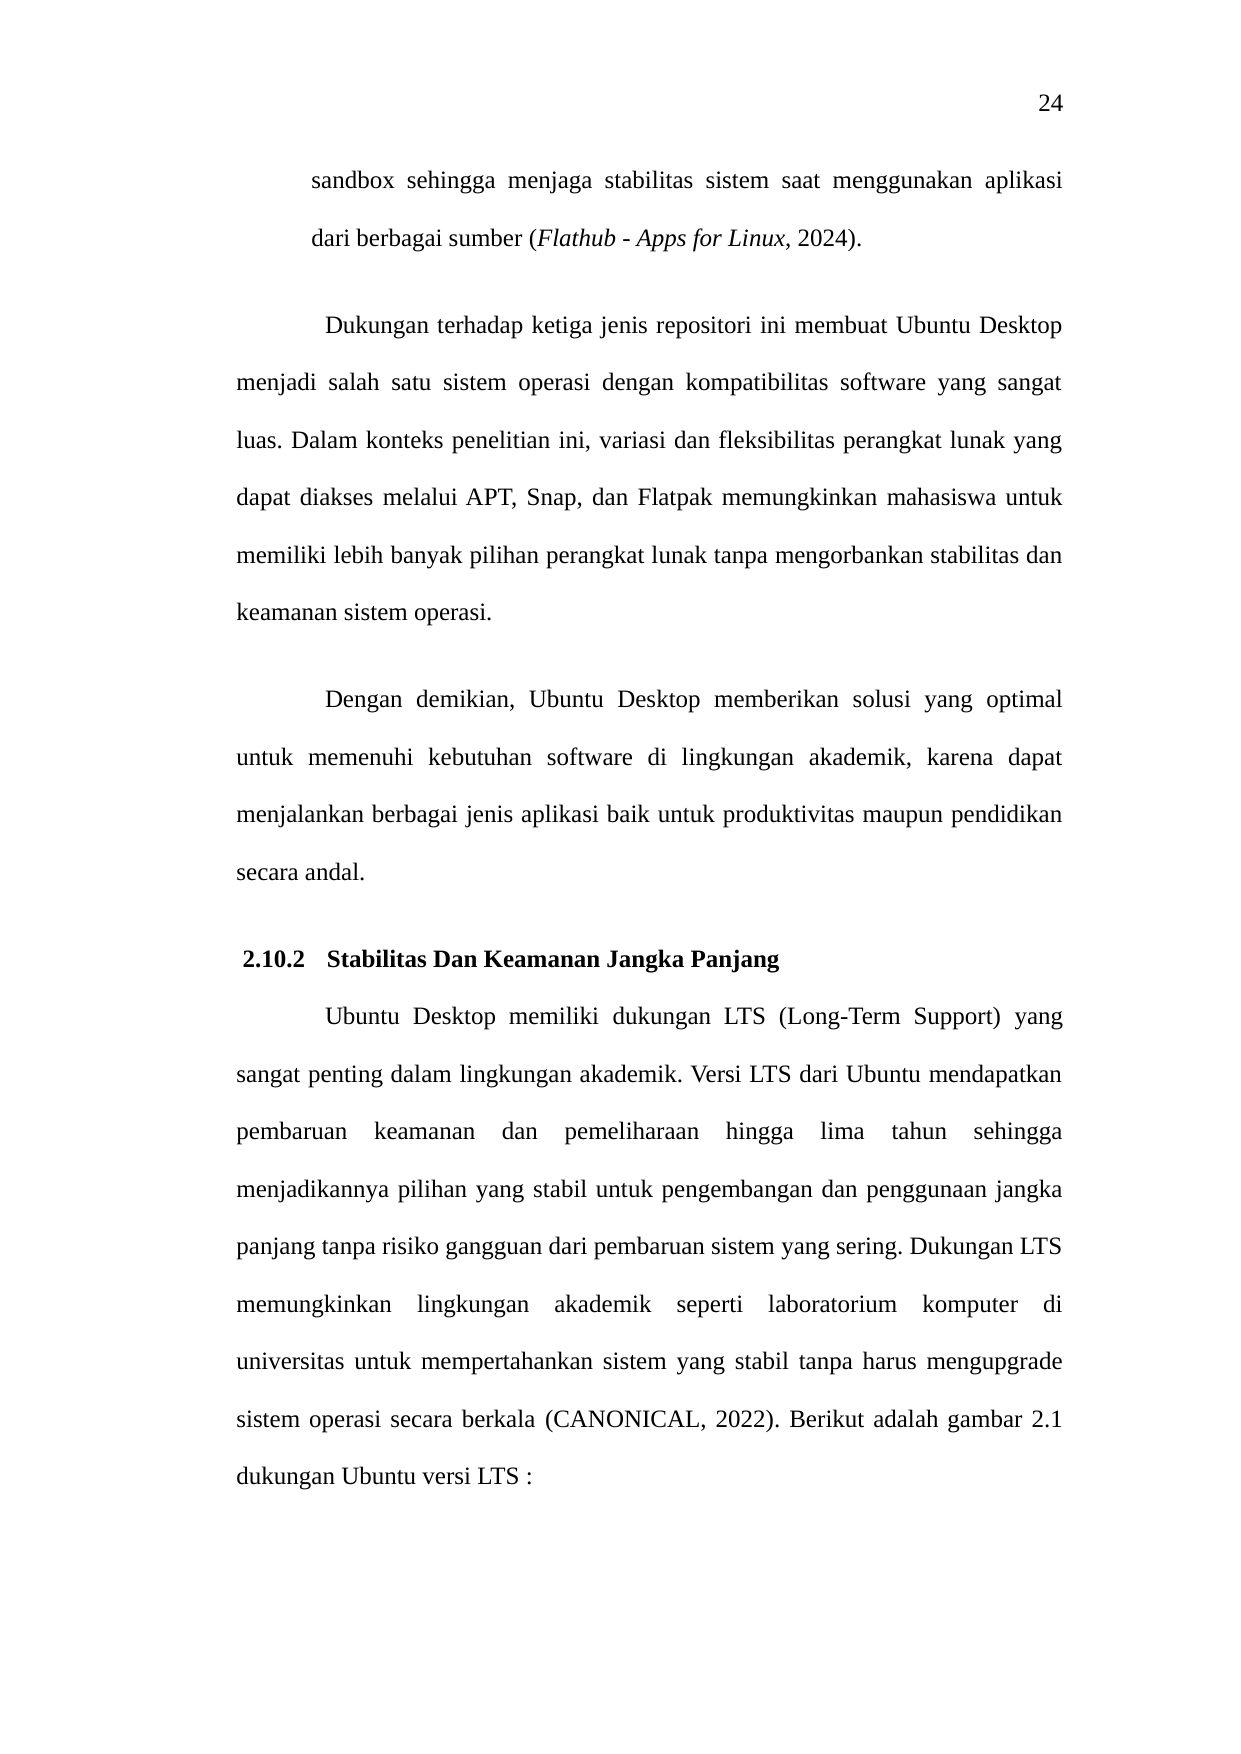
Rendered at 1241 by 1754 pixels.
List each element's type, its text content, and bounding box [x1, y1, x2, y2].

list sandbox sehingga menjaga stabilitas sistem saat menggunakan aplikasi dari berbagai sumber (Flathub - Apps for Linux, 2024)⁠. [274, 165, 1063, 252]
text Ubuntu Desktop memiliki dukungan LTS (Long-Term Support) yang sangat penting dalam lingkungan akademik. Versi LTS dari Ubuntu mendapatkan pembaruan keamanan dan pemeliharaan hingga lima tahun sehingga menjadikannya pilihan yang stabil untuk pengembangan dan penggunaan jangka panjang tanpa risiko gangguan dari pembaruan sistem yang sering. Dukungan LTS memungkinkan lingkungan akademik seperti laboratorium komputer di universitas untuk mempertahankan sistem yang stabil tanpa harus mengupgrade sistem operasi secara berkala (CANONICAL, 2022)⁠. Berikut adalah gambar 2.1 dukungan Ubuntu versi LTS : [236, 1001, 1063, 1490]
text Dukungan terhadap ketiga jenis repositori ini membuat Ubuntu Desktop menjadi salah satu sistem operasi dengan kompatibilitas software yang sangat luas. Dalam konteks penelitian ini, variasi dan fleksibilitas perangkat lunak yang dapat diakses melalui APT, Snap, dan Flatpak memungkinkan mahasiswa untuk memiliki lebih banyak pilihan perangkat lunak tanpa mengorbankan stabilitas dan keamanan sistem operasi. [236, 310, 1063, 626]
subtitle Stabilitas dan Keamanan Jangka Panjang [236, 944, 1063, 972]
text Dengan demikian, Ubuntu Desktop memberikan solusi yang optimal untuk memenuhi kebutuhan software di lingkungan akademik, karena dapat menjalankan berbagai jenis aplikasi baik untuk produktivitas maupun pendidikan secara andal. [236, 684, 1063, 886]
